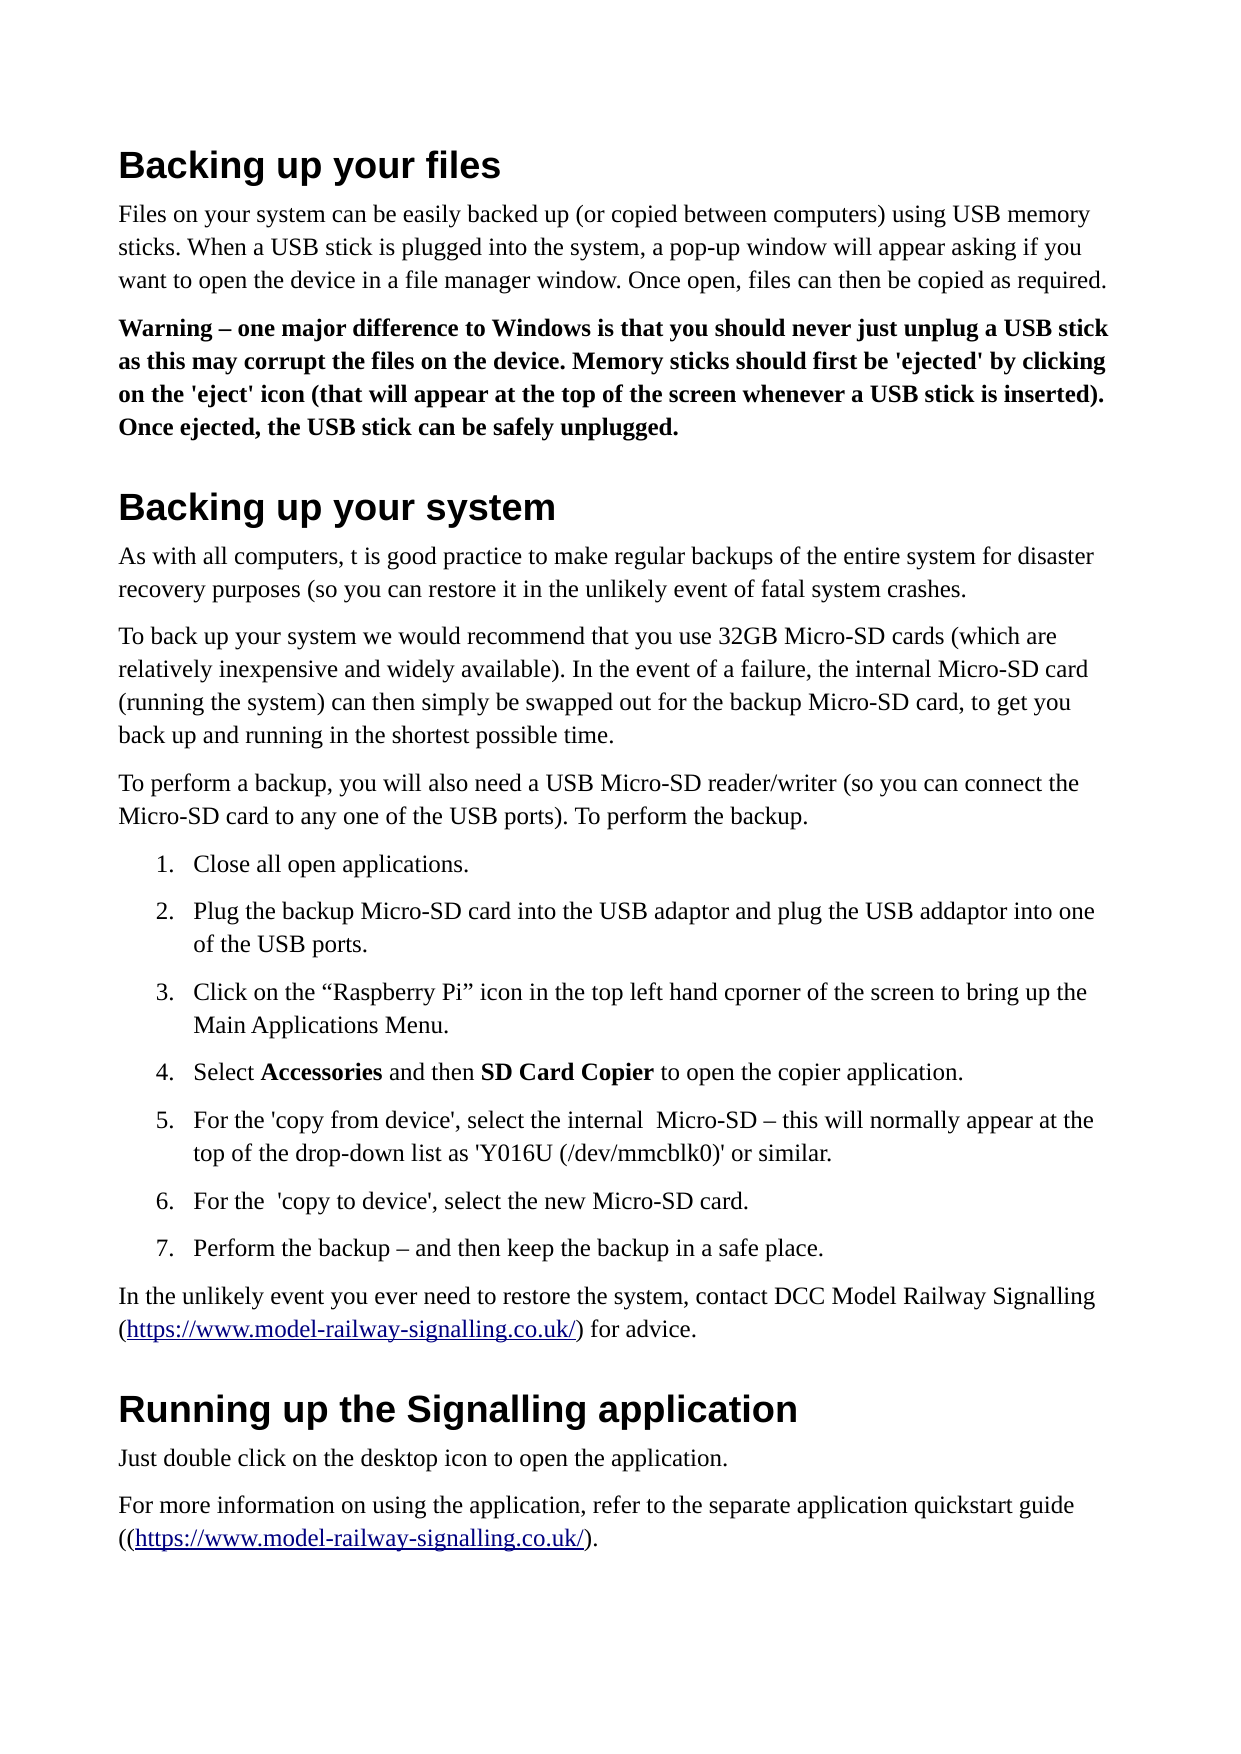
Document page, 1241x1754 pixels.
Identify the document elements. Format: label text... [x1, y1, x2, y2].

list Perform the backup – and then keep the backup in a safe place. [156, 1233, 1122, 1262]
subtitle Backing up your system [118, 484, 1122, 528]
text As with all computers, t is good practice to make regular backups of the entire system for disaster recovery purposes (so you can restore it in the unlikely event of fatal system crashes. [118, 541, 1122, 602]
subtitle Backing up your files [118, 143, 1122, 187]
text Warning – one major difference to Windows is that you should never just unplug a USB stick as this may corrupt the files on the device. Memory sticks should first be 'ejected' by clicking on the 'eject' icon (that will appear at the top of the screen whenever a USB stick is inserted). Once ejected, the USB stick can be safely unplugged. [118, 313, 1122, 441]
list For the 'copy from device', select the internal Micro-SD – this will normally appear at the top of the drop-down list as 'Y016U (/dev/mmcblk0)' or similar. [156, 1105, 1122, 1167]
list For the 'copy to device', select the new Micro-SD card. [156, 1186, 1122, 1214]
text To perform a backup, you will also need a USB Micro-SD reader/writer (so you can connect the Micro-SD card to any one of the USB ports). To perform the backup. [118, 768, 1122, 830]
text To back up your system we would recommend that you use 32GB Micro-SD cards (which are relatively inexpensive and widely available). In the event of a failure, the internal Micro-SD card (running the system) can then simply be swapped out for the backup Micro-SD card, to get you back up and running in the shortest possible time. [118, 621, 1122, 749]
list Select Accessories and then SD Card Copier to open the copier application. [156, 1057, 1122, 1086]
list Close all open applications. [156, 849, 1122, 877]
text Files on your system can be easily backed up (or copied between computers) using USB memory sticks. When a USB stick is plugged into the system, a pop-up window will appear asking if you want to open the device in a file manager window. Once open, files can then be copied as required. [118, 199, 1122, 294]
text Just double click on the desktop icon to open the application. [118, 1443, 1122, 1471]
list Click on the “Raspberry Pi” icon in the top left hand cporner of the screen to bring up the Main Applications Menu. [156, 977, 1122, 1039]
list Plug the backup Micro-SD card into the USB adaptor and plug the USB addaptor into one of the USB ports. [156, 896, 1122, 958]
subtitle Running up the Signalling application [118, 1387, 1122, 1430]
text In the unlikely event you ever need to restore the system, contact DCC Model Railway Signalling (https://www.model-railway-signalling.co.uk/) for advice. [118, 1281, 1122, 1343]
text For more information on using the application, refer to the separate application quickstart guide ((https://www.model-railway-signalling.co.uk/). [118, 1490, 1122, 1552]
